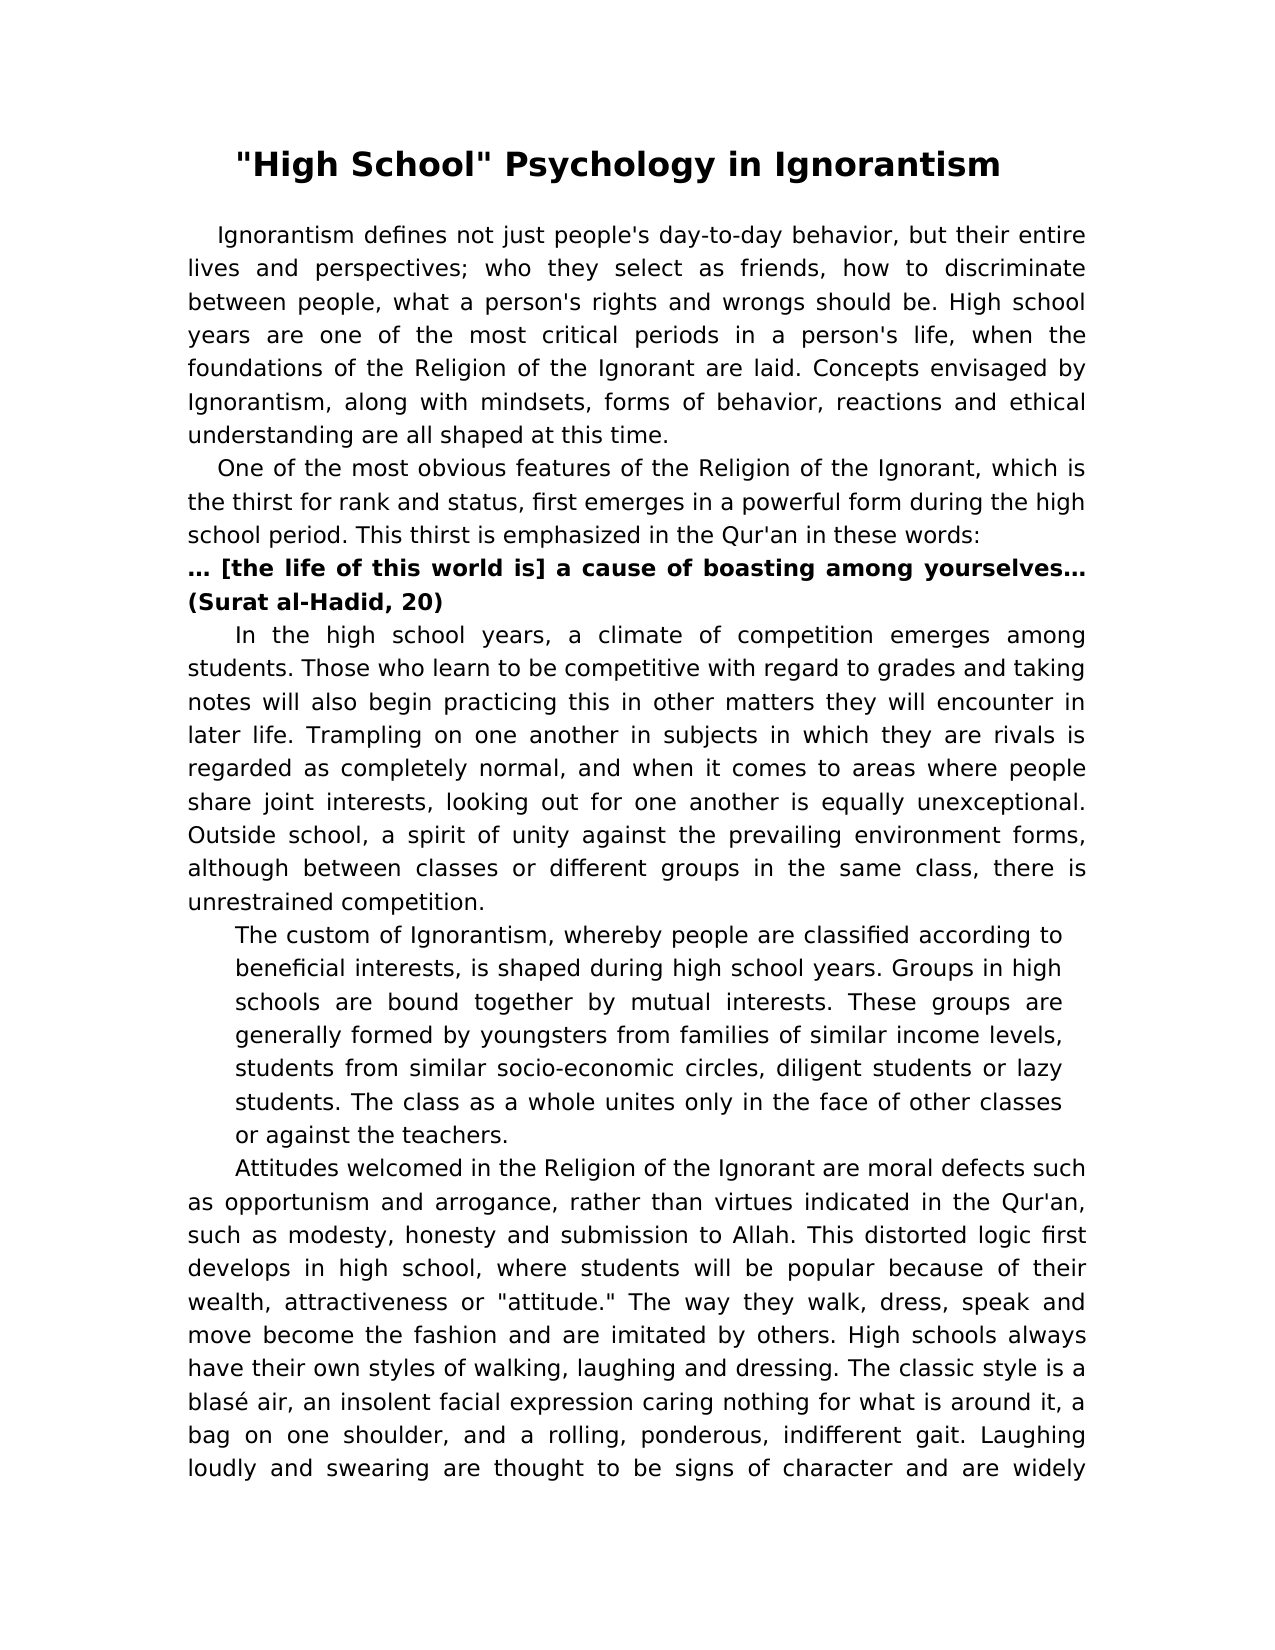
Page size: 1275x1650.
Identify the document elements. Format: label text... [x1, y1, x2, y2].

text In the high school years, a climate of competition emerges among students. Those who learn to be competitive with regard to grades and taking notes will also begin practicing this in other matters they will encounter in later life. Trampling on one another in subjects in which they are rivals is regarded as completely normal, and when it comes to areas where people share joint interests, looking out for one another is equally unexceptional. Outside school, a spirit of unity against the prevailing environment forms, although between classes or different groups in the same class, there is unrestrained competition. [187, 617, 1087, 917]
text The custom of Ignorantism, whereby people are classified according to beneficial interests, is shaped during high school years. Groups in high schools are bound together by mutual interests. These groups are generally formed by youngsters from families of similar income levels, students from similar socio-economic circles, diligent students or lazy students. The class as a whole unites only in the face of other classes or against the teachers. [235, 917, 1064, 1150]
text Attitudes welcomed in the Religion of the Ignorant are moral defects such as opportunism and arrogance, rather than virtues indicated in the Qur'an, such as modesty, honesty and submission to Allah. This distorted logic first develops in high school, where students will be popular because of their wealth, attractiveness or "attitude." The way they walk, dress, speak and move become the fashion and are imitated by others. High schools always have their own styles of walking, laughing and dressing. The classic style is a blasé air, an insolent facial expression caring nothing for what is around it, a bag on one shoulder, and a rolling, ponderous, indifferent gait. Laughing loudly and swearing are thought to be signs of character and are widely [187, 1150, 1087, 1483]
text Ignorantism defines not just people's day-to-day behavior, but their entire lives and perspectives; who they select as friends, how to discriminate between people, what a person's rights and wrongs should be. High school years are one of the most critical periods in a person's life, when the foundations of the Religion of the Ignorant are laid. Concepts envisaged by Ignorantism, along with mindsets, forms of behavior, reactions and ethical understanding are all shaped at this time. [187, 217, 1087, 450]
text One of the most obvious features of the Religion of the Ignorant, which is the thirst for rank and status, first emerges in a powerful form during the high school period. This thirst is emphasized in the Qur'an in these words: [187, 450, 1087, 550]
text … [the life of this world is] a cause of boasting among yourselves… (Surat al-Hadid, 20) [187, 550, 1087, 617]
text "High School" Psychology in Ignorantism [187, 150, 1087, 183]
